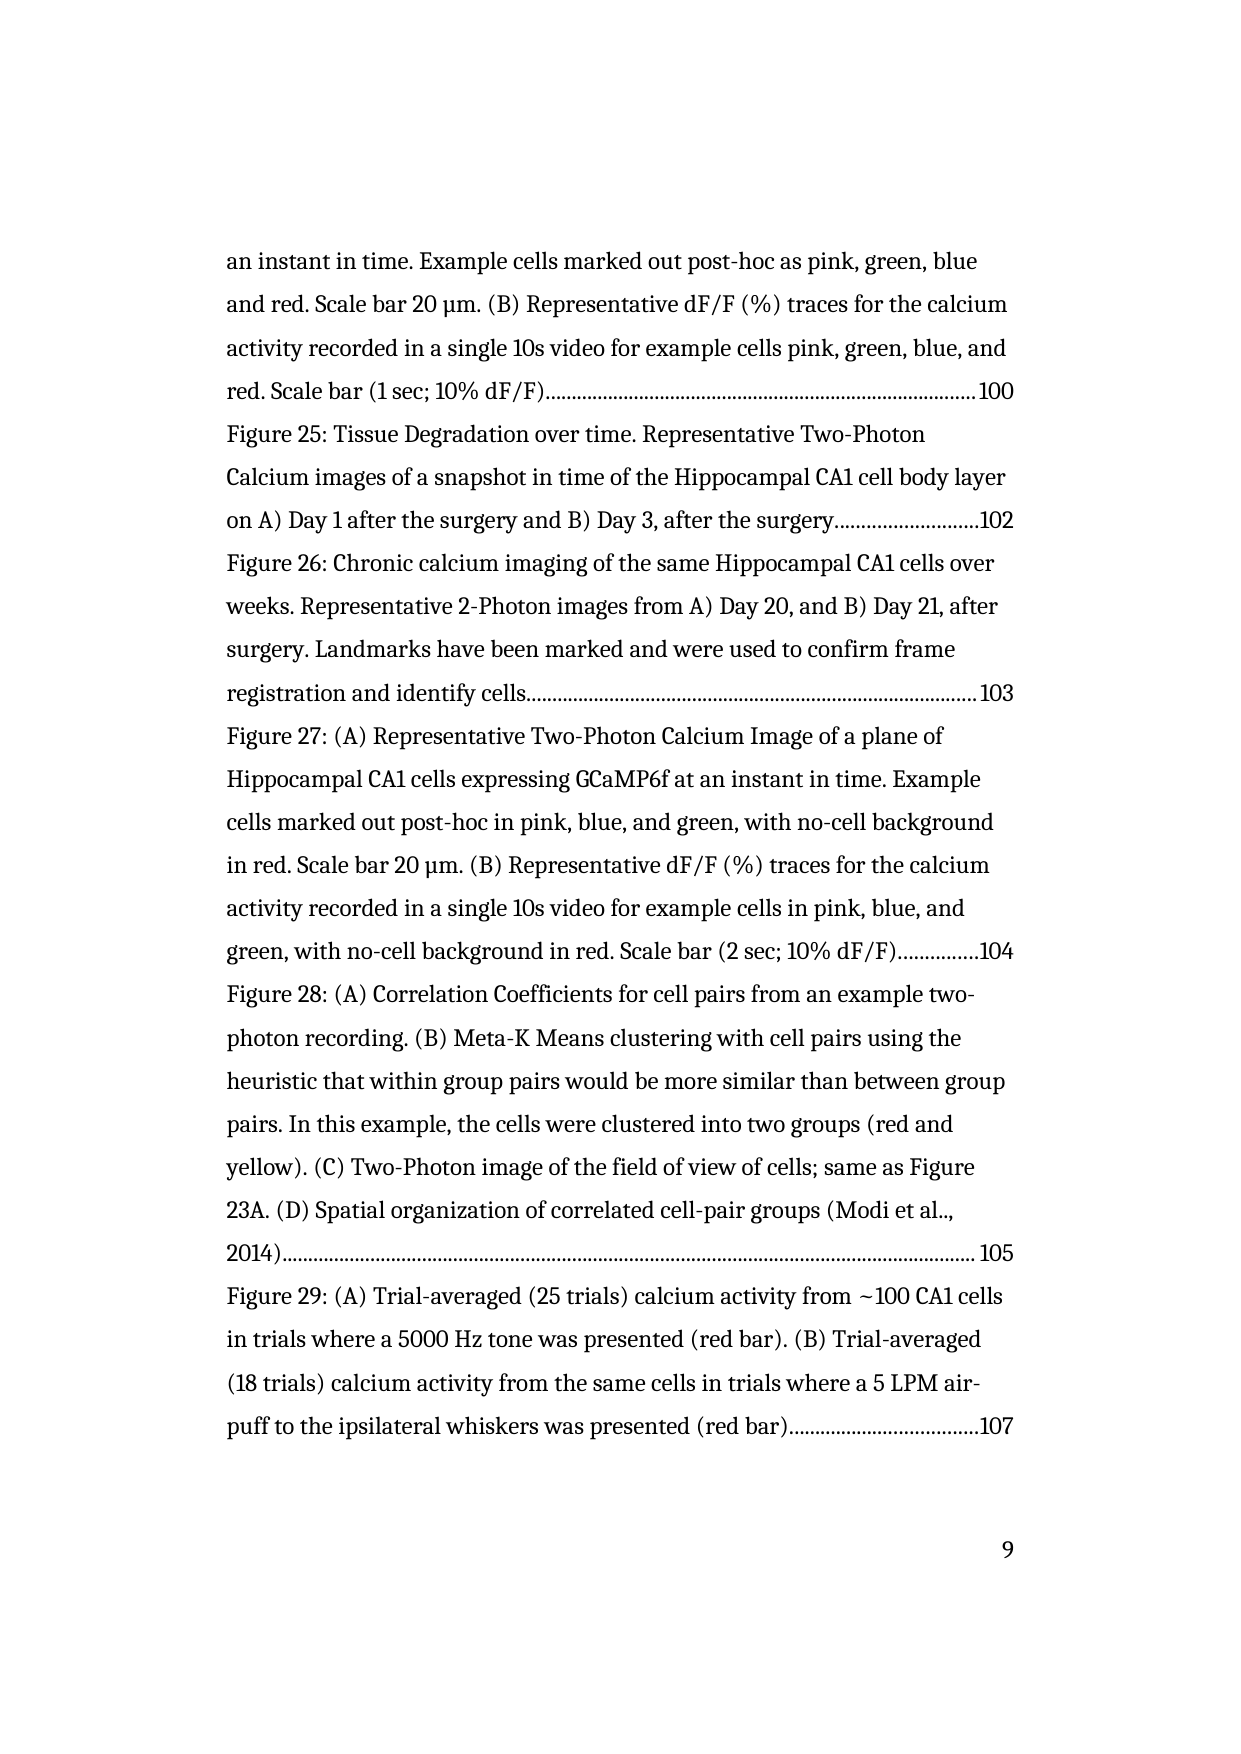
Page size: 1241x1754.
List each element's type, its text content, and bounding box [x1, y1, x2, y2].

text Figure 24: (A) Representative Two-Photon Calcium Image of a plane of Hippocampal CA1 cells, bolus loaded with Oregon Green Bapta-1 (OGB-1), at an instant in time. Example cells marked out post-hoc as pink, green, blue and red. Scale bar 20 µm. (B) Representative dF/F (%) traces for the calcium activity recorded in a single 10s video for example cells pink, green, blue, and red. Scale bar (1 sec; 10% dF/F). 100 [226, 247, 1014, 405]
text Figure 29: (A) Trial-averaged (25 trials) calcium activity from ~100 CA1 cells in trials where a 5000 Hz tone was presented (red bar). (B) Trial-averaged (18 trials) calcium activity from the same cells in trials where a 5 LPM air-puff to the ipsilateral whiskers was presented (red bar). 107 [226, 1282, 1014, 1440]
text Figure 25: Tissue Degradation over time. Representative Two-Photon Calcium images of a snapshot in time of the Hippocampal CA1 cell body layer on A) Day 1 after the surgery and B) Day 3, after the surgery. 102 [226, 420, 1014, 535]
text Figure 28: (A) Correlation Coefficients for cell pairs from an example two-photon recording. (B) Meta-K Means clustering with cell pairs using the heuristic that within group pairs would be more similar than between group pairs. In this example, the cells were clustered into two groups (red and yellow). (C) Two-Photon image of the field of view of cells; same as Figure 23A. (D) Spatial organization of correlated cell-pair groups (Modi et al.., 2014). 105 [226, 980, 1014, 1268]
text Figure 27: (A) Representative Two-Photon Calcium Image of a plane of Hippocampal CA1 cells expressing GCaMP6f at an instant in time. Example cells marked out post-hoc in pink, blue, and green, with no-cell background in red. Scale bar 20 µm. (B) Representative dF/F (%) traces for the calcium activity recorded in a single 10s video for example cells in pink, blue, and green, with no-cell background in red. Scale bar (2 sec; 10% dF/F). 104 [226, 722, 1014, 966]
text Figure 26: Chronic calcium imaging of the same Hippocampal CA1 cells over weeks. Representative 2-Photon images from A) Day 20, and B) Day 21, after surgery. Landmarks have been marked and were used to confirm frame registration and identify cells. 103 [226, 549, 1014, 707]
